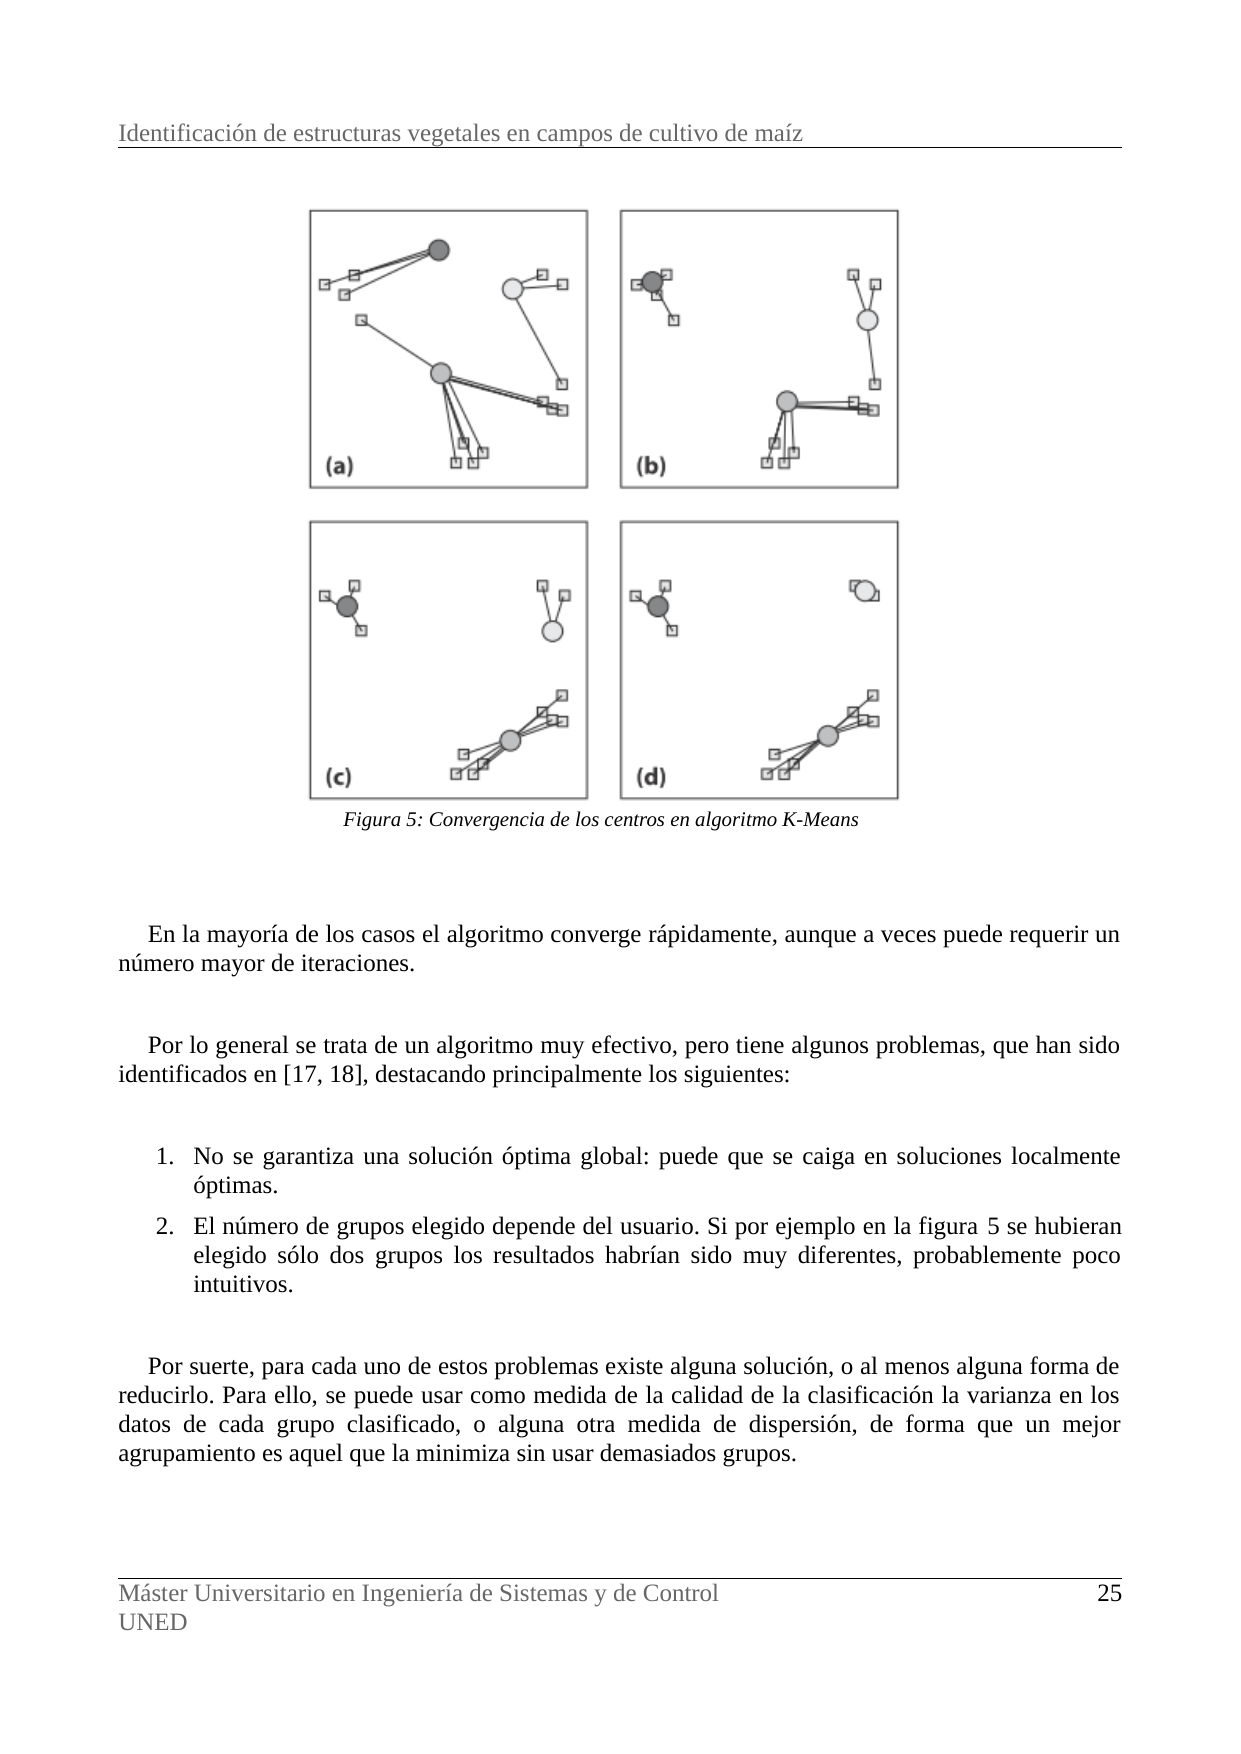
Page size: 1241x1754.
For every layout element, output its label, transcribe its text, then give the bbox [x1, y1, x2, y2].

picture [299, 201, 905, 807]
text En la mayoría de los casos el algoritmo converge rápidamente, aunque a veces puede requerir un número mayor de iteraciones. [118, 919, 1122, 976]
list El número de grupos elegido depende del usuario. Si por ejemplo en la figura 5 se hubieran elegido sólo dos grupos los resultados habrían sido muy diferentes, probablemente poco intuitivos. [156, 1211, 1122, 1298]
list No se garantiza una solución óptima global: puede que se caiga en soluciones localmente óptimas. [156, 1141, 1122, 1199]
text Figura 5: Convergencia de los centros en algoritmo K-Means [299, 807, 904, 831]
text Por suerte, para cada uno de estos problemas existe alguna solución, o al menos alguna forma de reducirlo. Para ello, se puede usar como medida de la calidad de la clasificación la varianza en los datos de cada grupo clasificado, o alguna otra medida de dispersión, de forma que un mejor agrupamiento es aquel que la minimiza sin usar demasiados grupos. [118, 1351, 1122, 1466]
text Por lo general se trata de un algoritmo muy efectivo, pero tiene algunos problemas, que han sido identificados en [17, 18], destacando principalmente los siguientes: [118, 1030, 1122, 1088]
